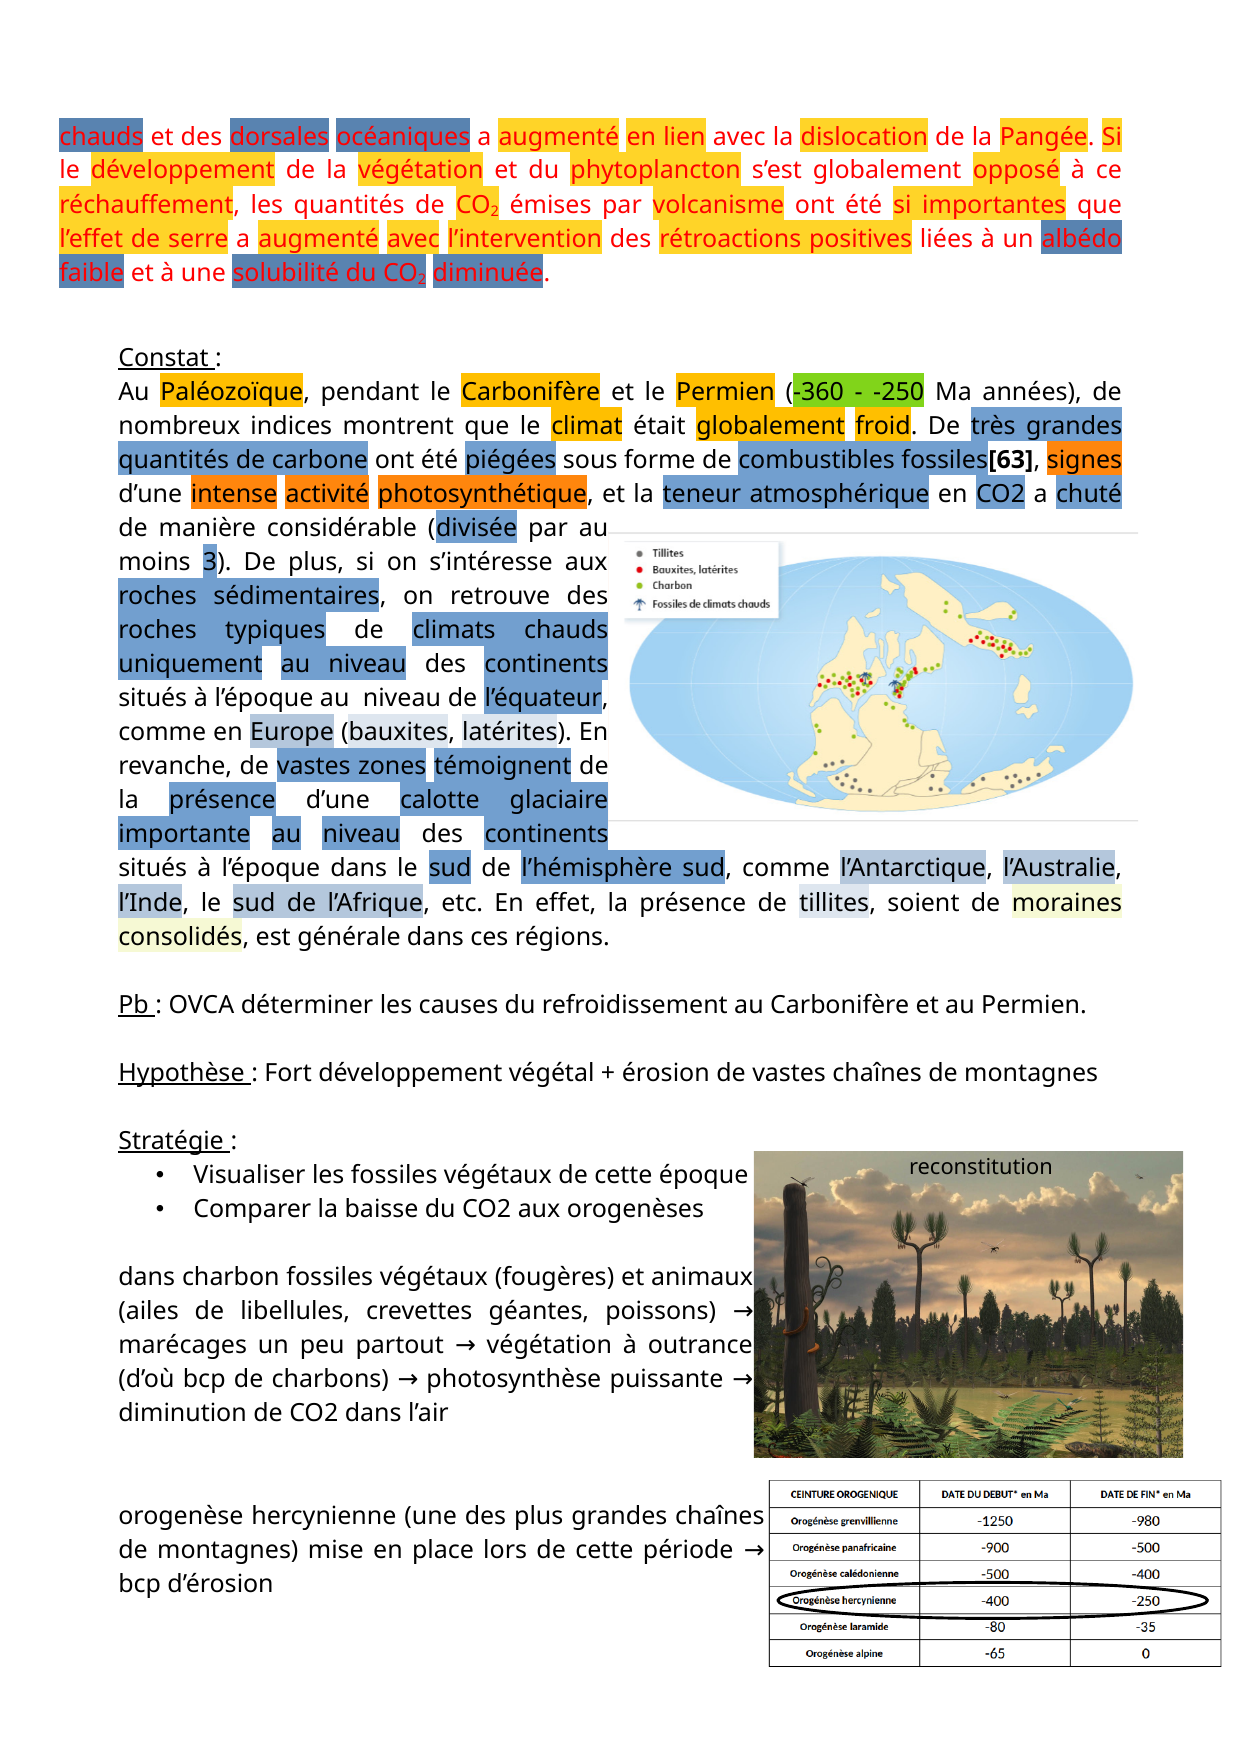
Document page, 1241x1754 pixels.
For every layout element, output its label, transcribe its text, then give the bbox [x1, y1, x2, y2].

list Visualiser les fossiles végétaux de cette époque [156, 1157, 753, 1191]
text Constat : [118, 339, 1122, 373]
list Comparer la baisse du CO2 aux orogenèses [156, 1191, 753, 1225]
text Pb : OVCA déterminer les causes du refroidissement au Carbonifère et au Permien. [118, 986, 1122, 1020]
picture [765, 1478, 1226, 1671]
list chauds et des dorsales océaniques a augmenté en lien avec la dislocation de la Pangée. Si le développement de la végétation et du phytoplancton s’est globalement opposé à ce réchauffement, les quantités de CO2 émises par volcanisme ont été si importantes que l’effet de serre a augmenté avec l’intervention des rétroactions positives liées à un albédo faible et à une solubilité du CO2 diminuée. [59, 118, 1122, 288]
text Hypothèse : Fort développement végétal + érosion de vastes chaînes de montagnes [118, 1054, 1122, 1088]
picture [608, 531, 1139, 827]
text orogenèse hercynienne (une des plus grandes chaînes de montagnes) mise en place lors de cette période → bcp d’érosion [118, 1497, 765, 1599]
text Stratégie : [118, 1123, 1122, 1157]
picture [753, 1151, 1184, 1458]
text Au Paléozoïque, pendant le Carbonifère et le Permien (-360 - -250 Ma années), de nombreux indices montrent que le climat était globalement froid. De très grandes quantités de carbone ont été piégées sous forme de combustibles fossiles[63], signes d’une intense activité photosynthétique, et la teneur atmosphérique en CO2 a chuté de manière considérable (divisée par au moins 3). De plus, si on s’intéresse aux roches sédimentaires, on retrouve des roches typiques de climats chauds uniquement au niveau des continents situés à l’époque au niveau de l’équateur, comme en Europe (bauxites, latérites). En revanche, de vastes zones témoignent de la présence d’une calotte glaciaire importante au niveau des continents situés à l’époque dans le sud de l’hémisphère sud, comme l’Antarctique, l’Australie, l’Inde, le sud de l’Afrique, etc. En effet, la présence de tillites, soient de moraines consolidés, est générale dans ces régions. [118, 373, 1122, 952]
text dans charbon fossiles végétaux (fougères) et animaux (ailes de libellules, crevettes géantes, poissons) → marécages un peu partout → végétation à outrance (d’où bcp de charbons) → photosynthèse puissante → diminution de CO2 dans l’air [118, 1259, 753, 1429]
